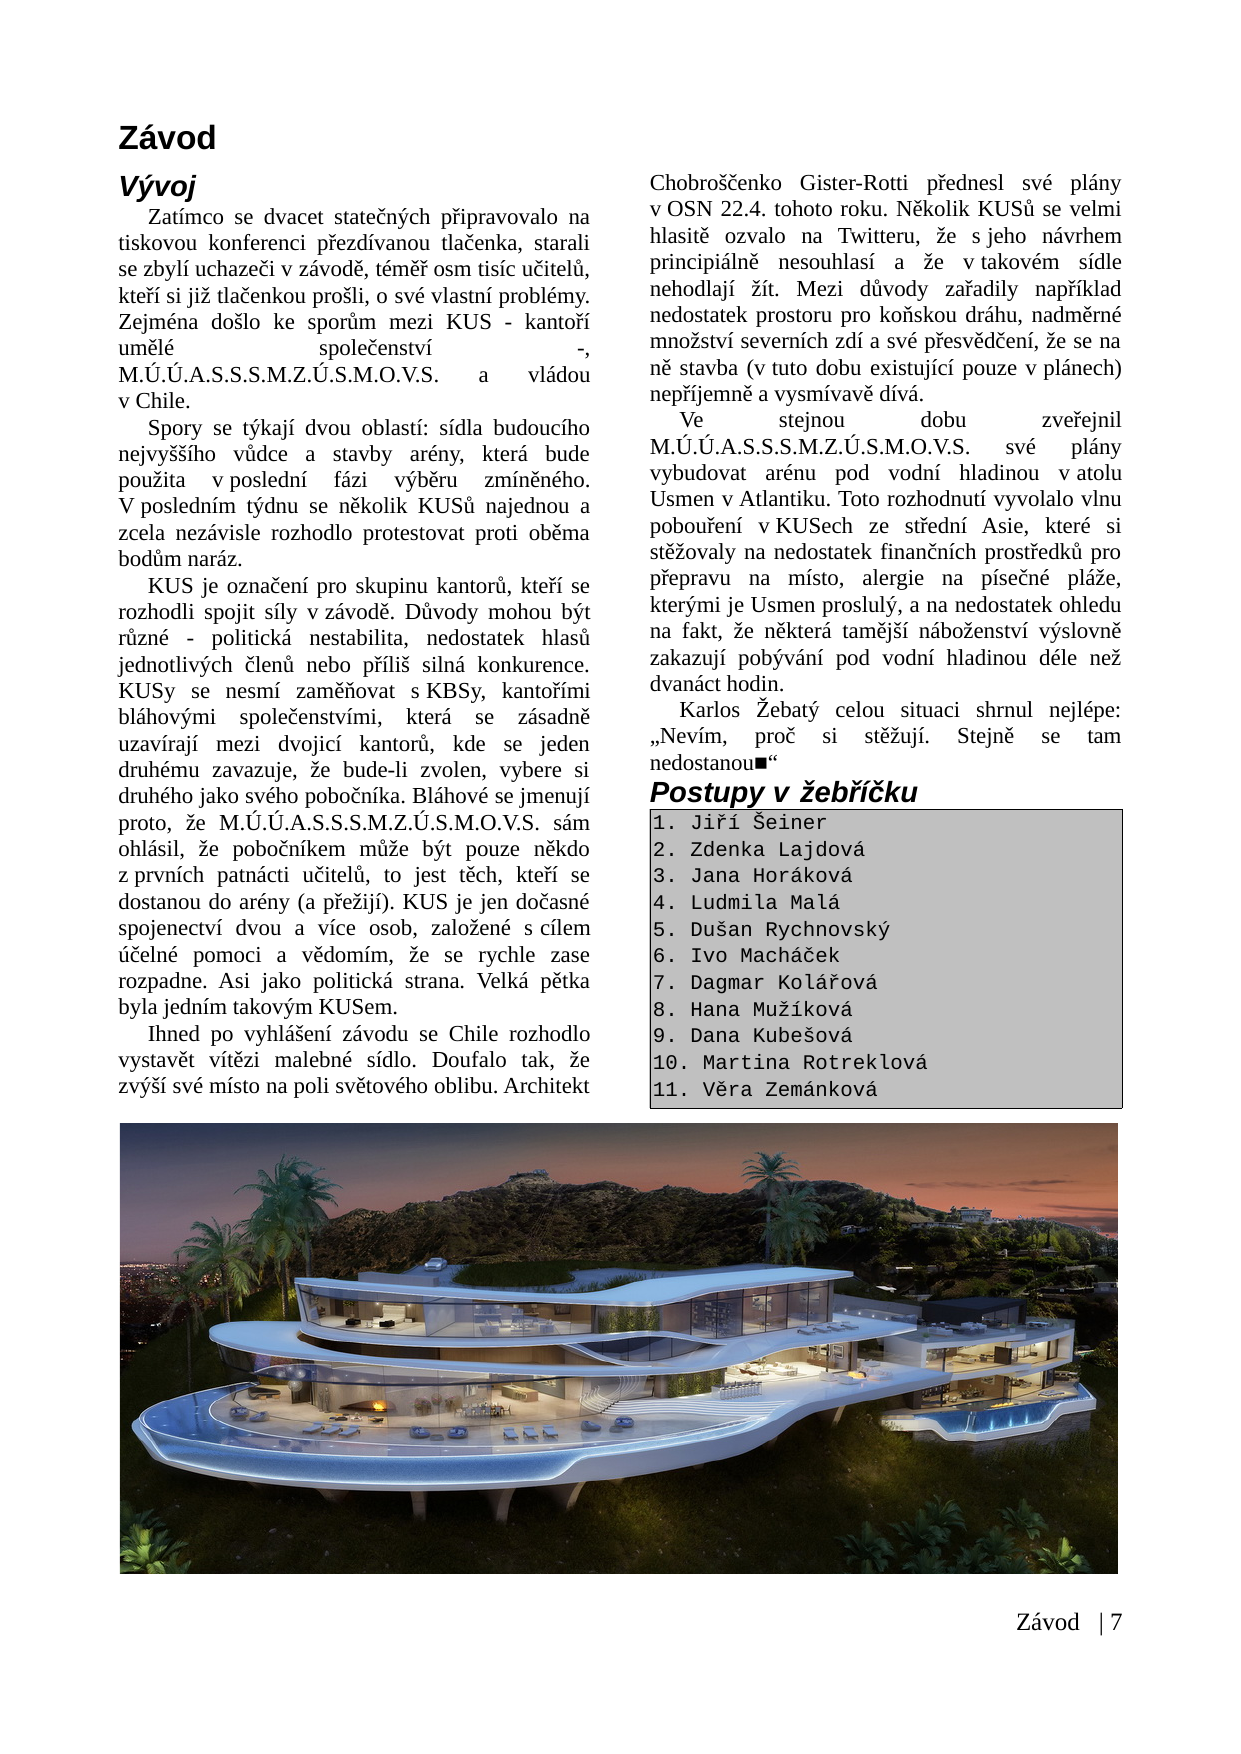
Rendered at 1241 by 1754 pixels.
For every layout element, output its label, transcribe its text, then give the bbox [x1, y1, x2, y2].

text Zatímco se dvacet statečných připravovalo na tiskovou konferenci přezdívanou tlačenka, starali se zbylí uchazeči v závodě, téměř osm tisíc učitelů, kteří si již tlačenkou prošli, o své vlastní problémy. Zejména došlo ke sporům mezi KUS - kantoří umělé společenství -, M.Ú.Ú.A.S.S.S.M.Z.Ú.S.M.O.V.S. a vládou v Chile. [118, 203, 591, 413]
text 2. Zdenka Lajdová [651, 836, 1122, 862]
subtitle Vývoj [118, 169, 591, 203]
subtitle Závod [118, 118, 1122, 157]
text KUS je označení pro skupinu kantorů, kteří se rozhodli spojit síly v závodě. Důvody mohou být různé - politická nestabilita, nedostatek hlasů jednotlivých členů nebo příliš silná konkurence. KUSy se nesmí zaměňovat s KBSy, kantořími bláhovými společenstvími, která se zásadně uzavírají mezi dvojicí kantorů, kde se jeden druhému zavazuje, že bude-li zvolen, vybere si druhého jako svého pobočníka. Bláhové se jmenují proto, že M.Ú.Ú.A.S.S.S.M.Z.Ú.S.M.O.V.S. sám ohlásil, že pobočníkem může být pouze někdo z prvních patnácti učitelů, to jest těch, kteří se dostanou do arény (a přežijí). KUS je jen dočasné spojenectví dvou a více osob, založené s cílem účelné pomoci a vědomím, že se rychle zase rozpadne. Asi jako politická strana. Velká pětka byla jedním takovým KUSem. [118, 572, 591, 1020]
text 5. Dušan Rychnovský [651, 916, 1122, 942]
text 4. Ludmila Malá [651, 889, 1122, 916]
text 8. Hana Mužíková [651, 996, 1122, 1022]
text 3. Jana Horáková [651, 862, 1122, 889]
text Spory se týkají dvou oblastí: sídla budoucího nejvyššího vůdce a stavby arény, která bude použita v poslední fázi výběru zmíněného. V posledním týdnu se několik KUSů najednou a zcela nezávisle rozhodlo protestovat proti oběma bodům naráz. [118, 413, 591, 572]
text 10. Martina Rotreklová [651, 1049, 1122, 1076]
text 11. Věra Zemánková [651, 1076, 1122, 1102]
text 9. Dana Kubešová [651, 1022, 1122, 1049]
text Chobroščenko Gister-Rotti přednesl své plány v OSN 22.4. tohoto roku. Několik KUSů se velmi hlasitě ozvalo na Twitteru, že s jeho návrhem principiálně nesouhlasí a že v takovém sídle nehodlají žít. Mezi důvody zařadily například nedostatek prostoru pro koňskou dráhu, nadměrné množství severních zdí a své přesvědčení, že se na ně stavba (v tuto dobu existující pouze v plánech) nepříjemně a vysmívavě dívá. [649, 169, 1122, 406]
subtitle Postupy v žebříčku [649, 775, 1122, 809]
text Ve stejnou dobu zveřejnil M.Ú.Ú.A.S.S.S.M.Z.Ú.S.M.O.V.S. své plány vybudovat arénu pod vodní hladinou v atolu Usmen v Atlantiku. Toto rozhodnutí vyvolalo vlnu pobouření v KUSech ze střední Asie, které si stěžovaly na nedostatek finančních prostředků pro přepravu na místo, alergie na písečné pláže, kterými je Usmen proslulý, a na nedostatek ohledu na fakt, že některá tamější náboženství výslovně zakazují pobývání pod vodní hladinou déle než dvanáct hodin. [649, 406, 1122, 696]
text Karlos Žebatý celou situaci shrnul nejlépe: „Nevím, proč si stěžují. Stejně se tam nedostanou■“ [649, 696, 1122, 775]
text 1. Jiří Šeiner [651, 810, 1122, 836]
text [651, 1102, 1122, 1108]
text Ihned po vyhlášení závodu se Chile rozhodlo vystavět vítězi malebné sídlo. Doufalo tak, že zvýší své místo na poli světového oblibu. Architekt [118, 1020, 591, 1099]
picture [119, 1123, 1118, 1574]
text 6. Ivo Macháček [651, 942, 1122, 969]
text 7. Dagmar Kolářová [651, 969, 1122, 996]
